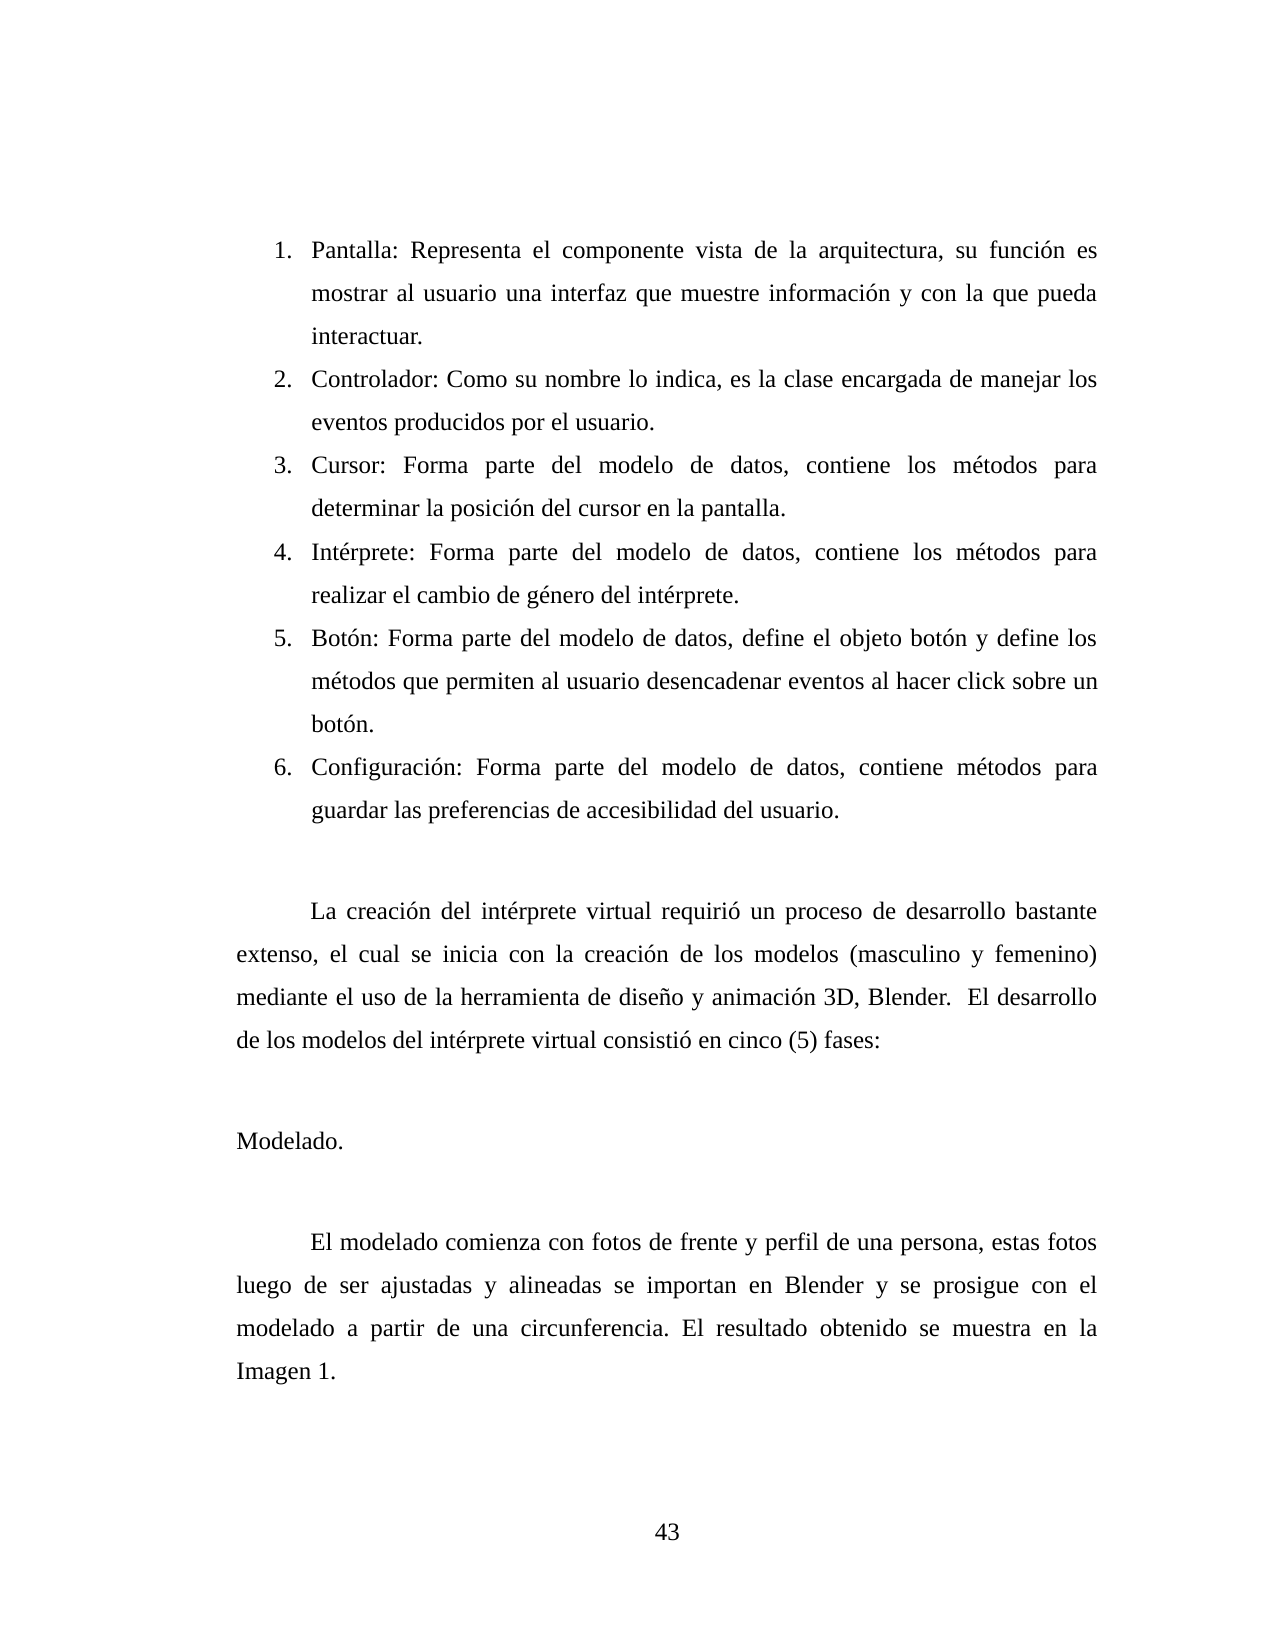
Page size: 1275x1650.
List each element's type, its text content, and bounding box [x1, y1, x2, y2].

list Botón: Forma parte del modelo de datos, define el objeto botón y define los métodos que permiten al usuario desencadenar eventos al hacer click sobre un botón. [274, 666, 1098, 781]
list Cursor: Forma parte del modelo de datos, contiene los métodos para determinar la posición del cursor en la pantalla. [274, 493, 1098, 565]
text El modelado comienza con fotos de frente y perfil de una persona, estas fotos luego de ser ajustadas y alineadas se importan en Blender y se prosigue con el modelado a partir de una circunferencia. El resultado obtenido se muestra en la Imagen 1. [236, 1270, 1098, 1428]
list Pantalla: Representa el componente vista de la arquitectura, su función es mostrar al usuario una interfaz que muestre información y con la que pueda interactuar. [274, 278, 1098, 393]
text Modelado. [236, 1169, 1098, 1198]
text Una vez definida la estructura de los componentes y su comportamiento se implementaron las siguientes clases correspondientes al prototipo del ReDA “Sembrando para el Futuro”: [236, 177, 1098, 206]
list Controlador: Como su nombre lo indica, es la clase encargada de manejar los eventos producidos por el usuario. [274, 407, 1098, 479]
text La creación del intérprete virtual requirió un proceso de desarrollo bastante extenso, el cual se inicia con la creación de los modelos (masculino y femenino) mediante el uso de la herramienta de diseño y animación 3D, Blender. El desarrollo de los modelos del intérprete virtual consistió en cinco (5) fases: [236, 939, 1098, 1097]
list Configuración: Forma parte del modelo de datos, contiene métodos para guardar las preferencias de accesibilidad del usuario. [274, 795, 1098, 867]
list Intérprete: Forma parte del modelo de datos, contiene los métodos para realizar el cambio de género del intérprete. [274, 580, 1098, 652]
